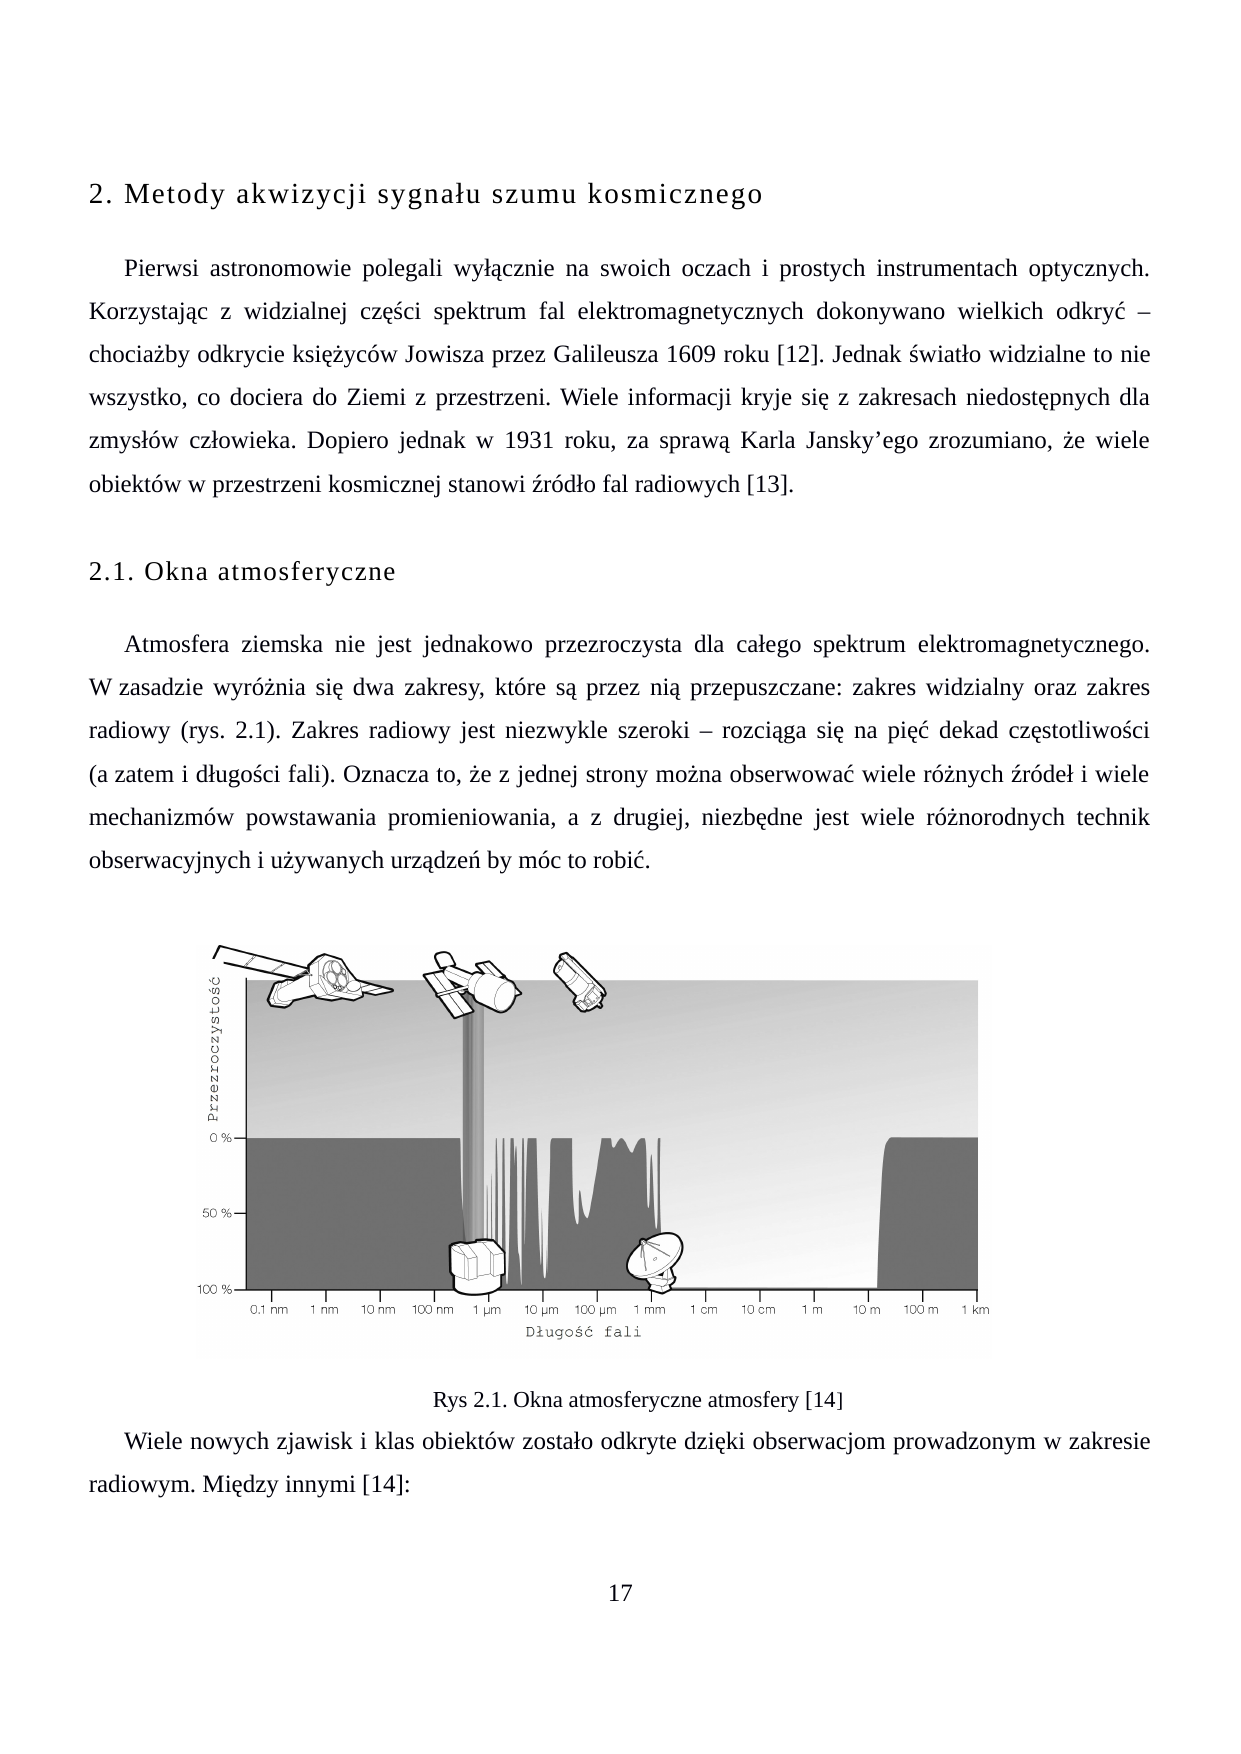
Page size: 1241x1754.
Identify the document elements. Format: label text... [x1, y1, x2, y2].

picture [195, 945, 993, 1359]
text Wiele nowych zjawisk i klas obiektów zostało odkryte dzięki obserwacjom prowadzonym w zakresie radiowym. Między innymi [14]: [88, 1426, 1152, 1498]
text Atmosfera ziemska nie jest jednakowo przezroczysta dla całego spektrum elektromagnetycznego. W zasadzie wyróżnia się dwa zakresy, które są przez nią przepuszczane: zakres widzialny oraz zakres radiowy (rys. 2.1). Zakres radiowy jest niezwykle szeroki – rozciąga się na pięć dekad częstotliwości (a zatem i długości fali). Oznacza to, że z jednej strony można obserwować wiele różnych źródeł i wiele mechanizmów powstawania promieniowania, a z drugiej, niezbędne jest wiele różnorodnych technik obserwacyjnych i używanych urządzeń by móc to robić. [88, 629, 1152, 874]
text Pierwsi astronomowie polegali wyłącznie na swoich oczach i prostych instrumentach optycznych. Korzystając z widzialnej części spektrum fal elektromagnetycznych dokonywano wielkich odkryć – chociażby odkrycie księżyców Jowisza przez Galileusza 1609 roku [12]. Jednak światło widzialne to nie wszystko, co dociera do Ziemi z przestrzeni. Wiele informacji kryje się z zakresach niedostępnych dla zmysłów człowieka. Dopiero jednak w 1931 roku, za sprawą Karla Jansky’ego zrozumiano, że wiele obiektów w przestrzeni kosmicznej stanowi źródło fal radiowych [13]. [88, 253, 1152, 497]
subtitle 2. Metody akwizycji sygnału szumu kosmicznego [88, 176, 1152, 210]
subtitle 2.1. Okna atmosferyczne [88, 555, 1152, 586]
text Rys 2.1. Okna atmosferyczne atmosfery [14] [88, 931, 1152, 1413]
